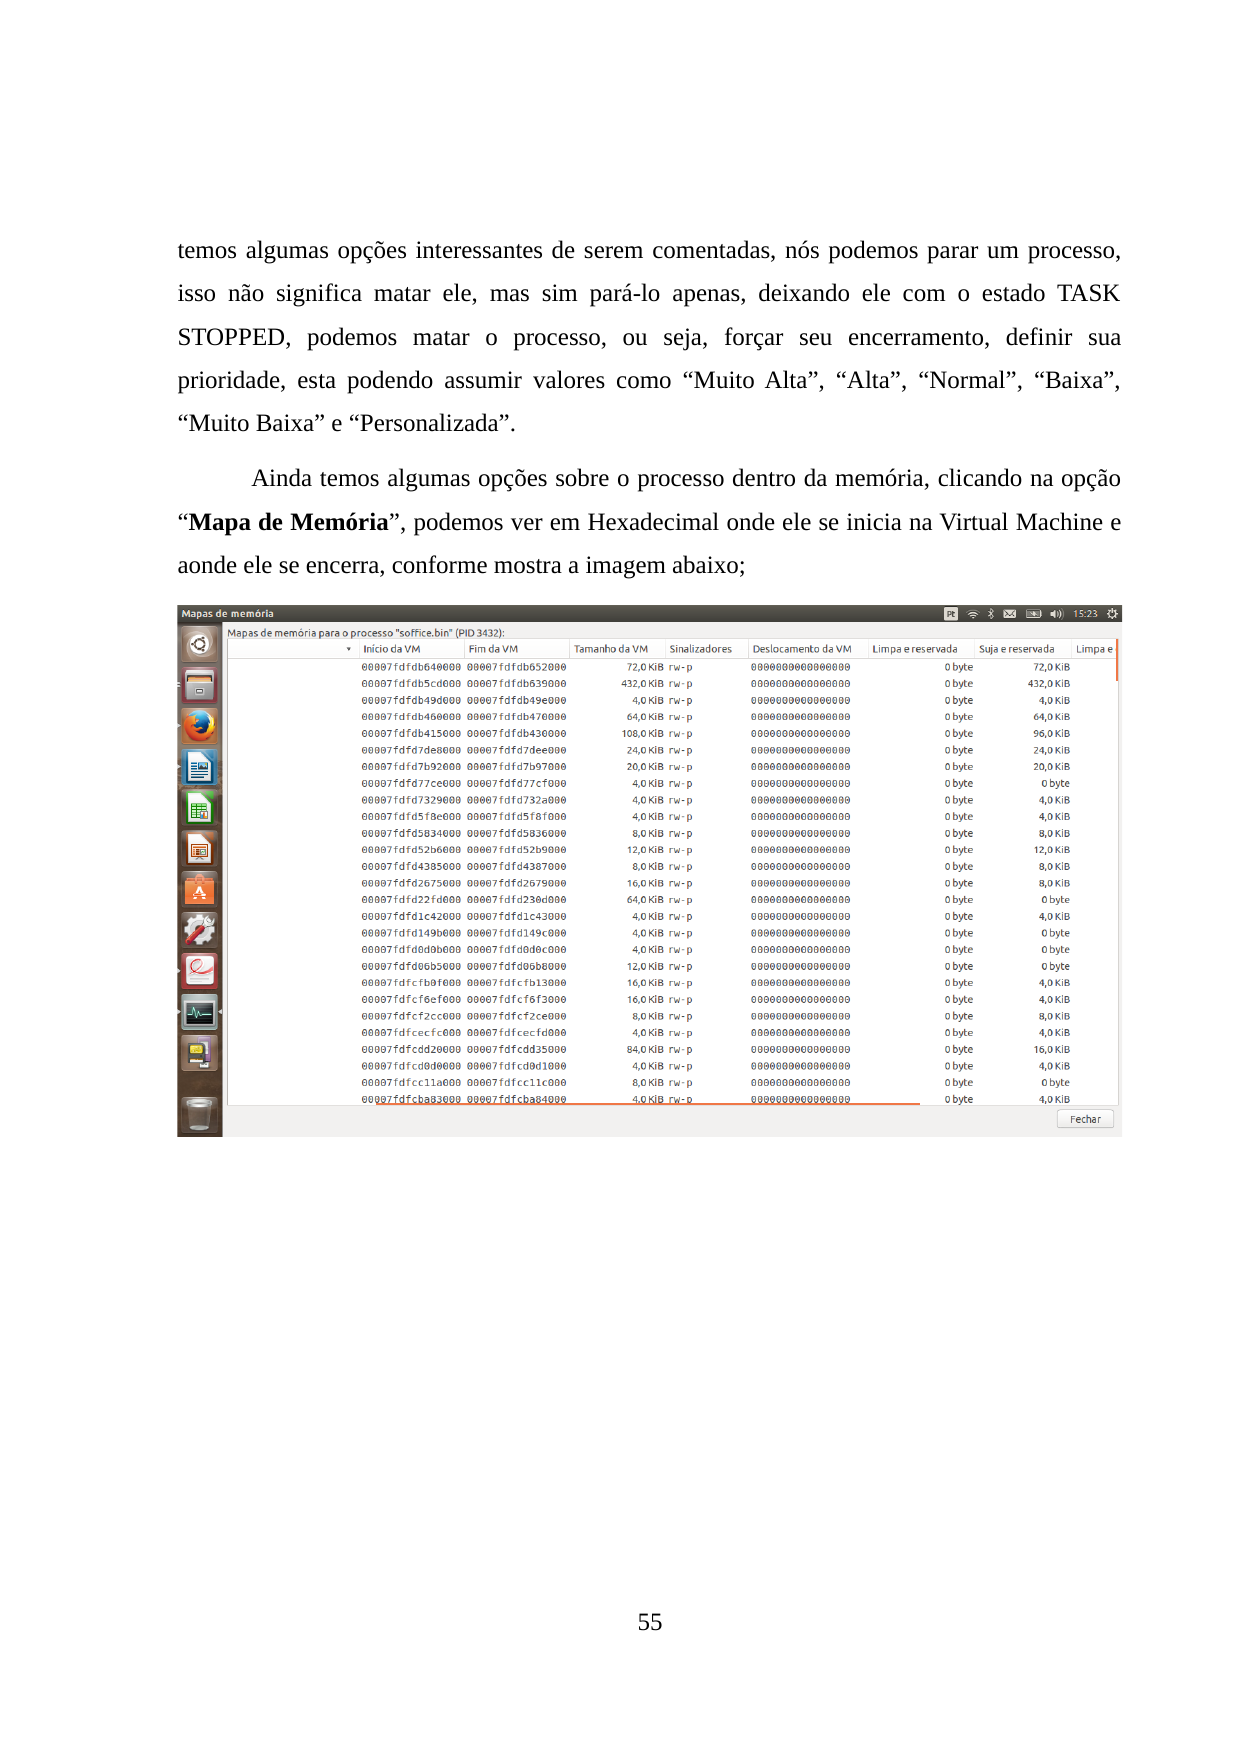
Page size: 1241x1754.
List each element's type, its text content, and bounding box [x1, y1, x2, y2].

text temos algumas opções interessantes de serem comentadas, nós podemos parar um processo, isso não significa matar ele, mas sim pará-lo apenas, deixando ele com o estado TASK STOPPED, podemos matar o processo, ou seja, forçar seu encerramento, definir sua prioridade, esta podendo assumir valores como “Muito Alta”, “Alta”, “Normal”, “Baixa”, “Muito Baixa” e “Personalizada”. [177, 235, 1122, 437]
text Ainda temos algumas opções sobre o processo dentro da memória, clicando na opção “Mapa de Memória”, podemos ver em Hexadecimal onde ele se inicia na Virtual Machine e aonde ele se encerra, conforme mostra a imagem abaixo; [177, 463, 1122, 578]
picture [177, 605, 1123, 1137]
